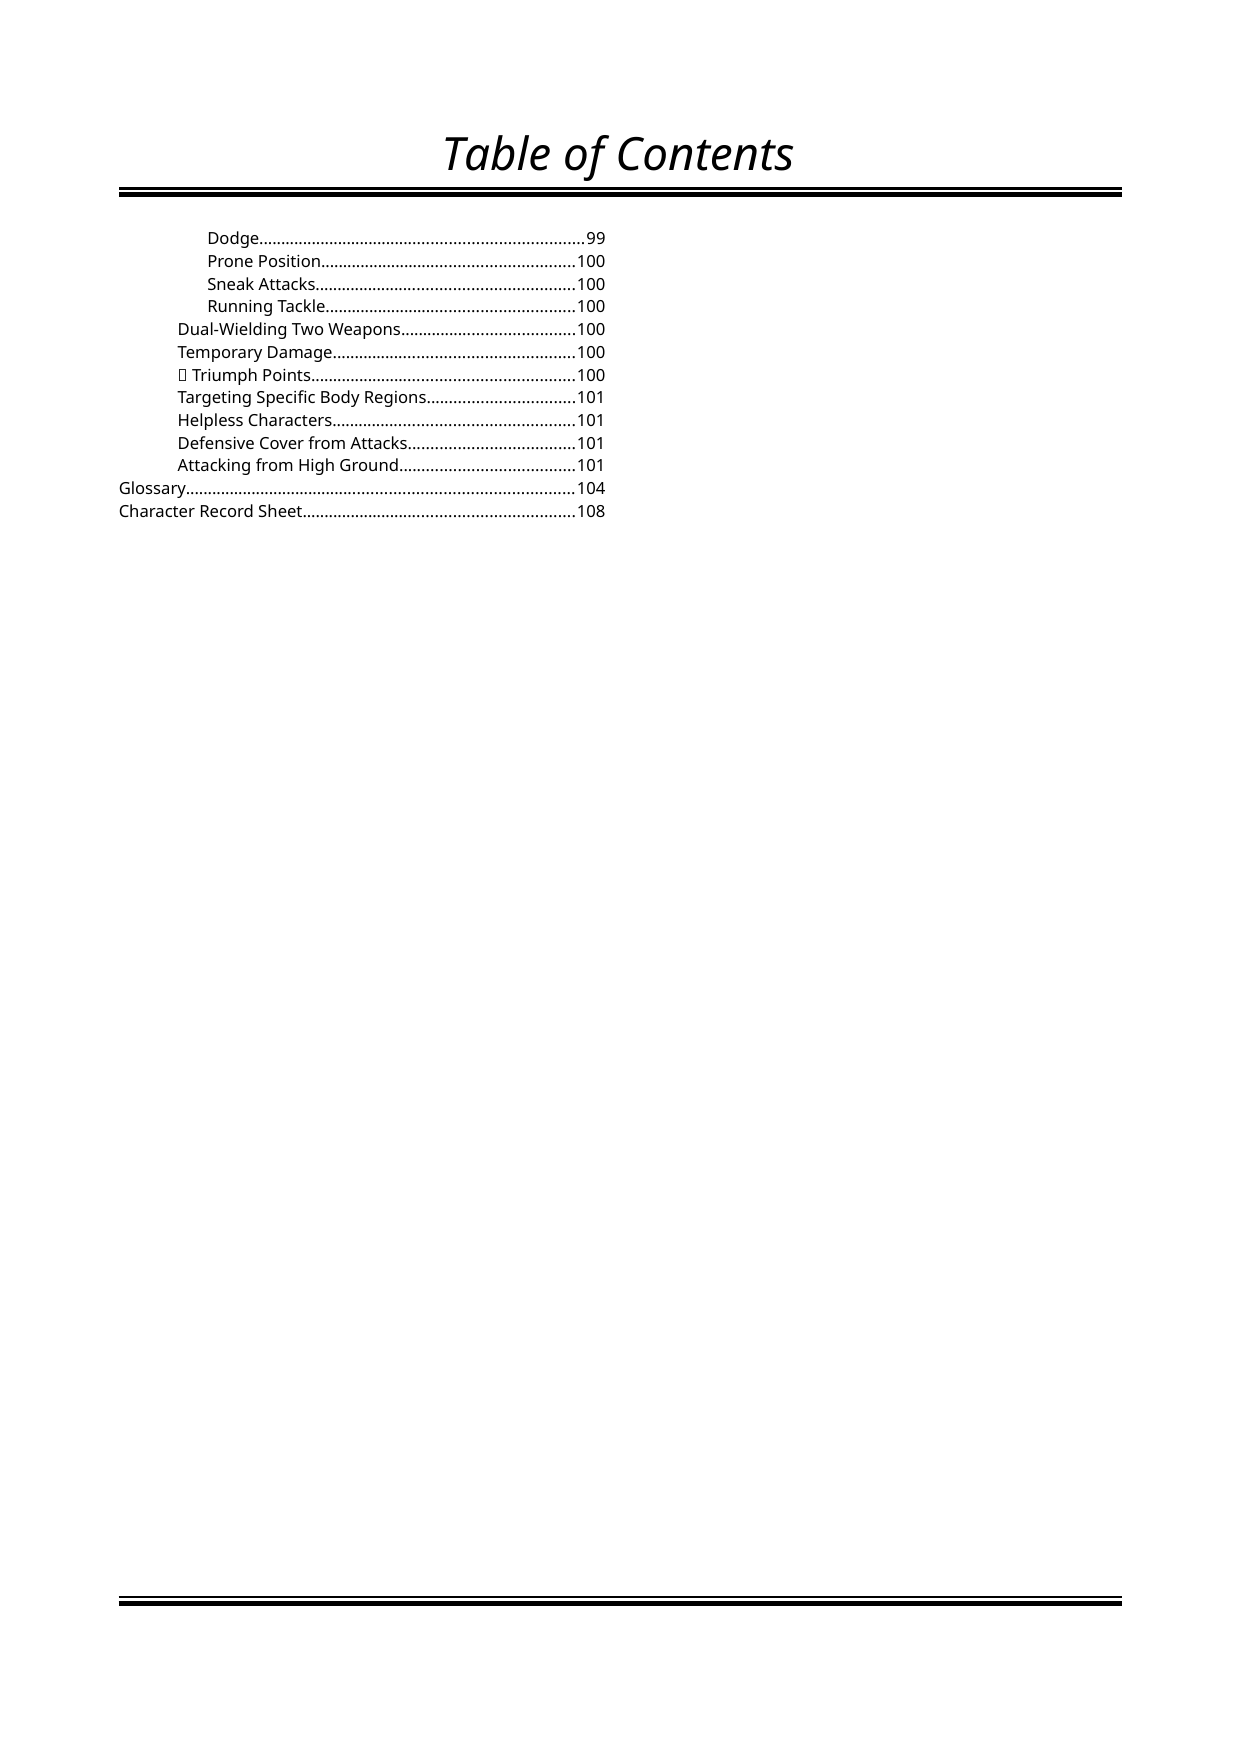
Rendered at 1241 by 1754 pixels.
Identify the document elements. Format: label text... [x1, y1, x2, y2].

text Character Record Sheet 108 [118, 499, 605, 522]
text Helpless Characters 101 [177, 408, 605, 431]
text Temporary Damage 100 [177, 340, 605, 363]
text Running Tackle 100 [207, 295, 605, 318]
text Prone Position 100 [207, 249, 605, 272]
text Attacking from High Ground 101 [177, 454, 605, 477]
text Glossary 104 [118, 477, 605, 499]
text Targeting Specific Body Regions 101 [177, 386, 605, 408]
text Sneak Attacks 100 [207, 272, 605, 295]
text  Triumph Points 100 [177, 363, 605, 386]
text Dual-Wielding Two Weapons 100 [177, 318, 605, 340]
text Defensive Cover from Attacks 101 [177, 431, 605, 454]
text Dodge 99 [207, 227, 605, 249]
